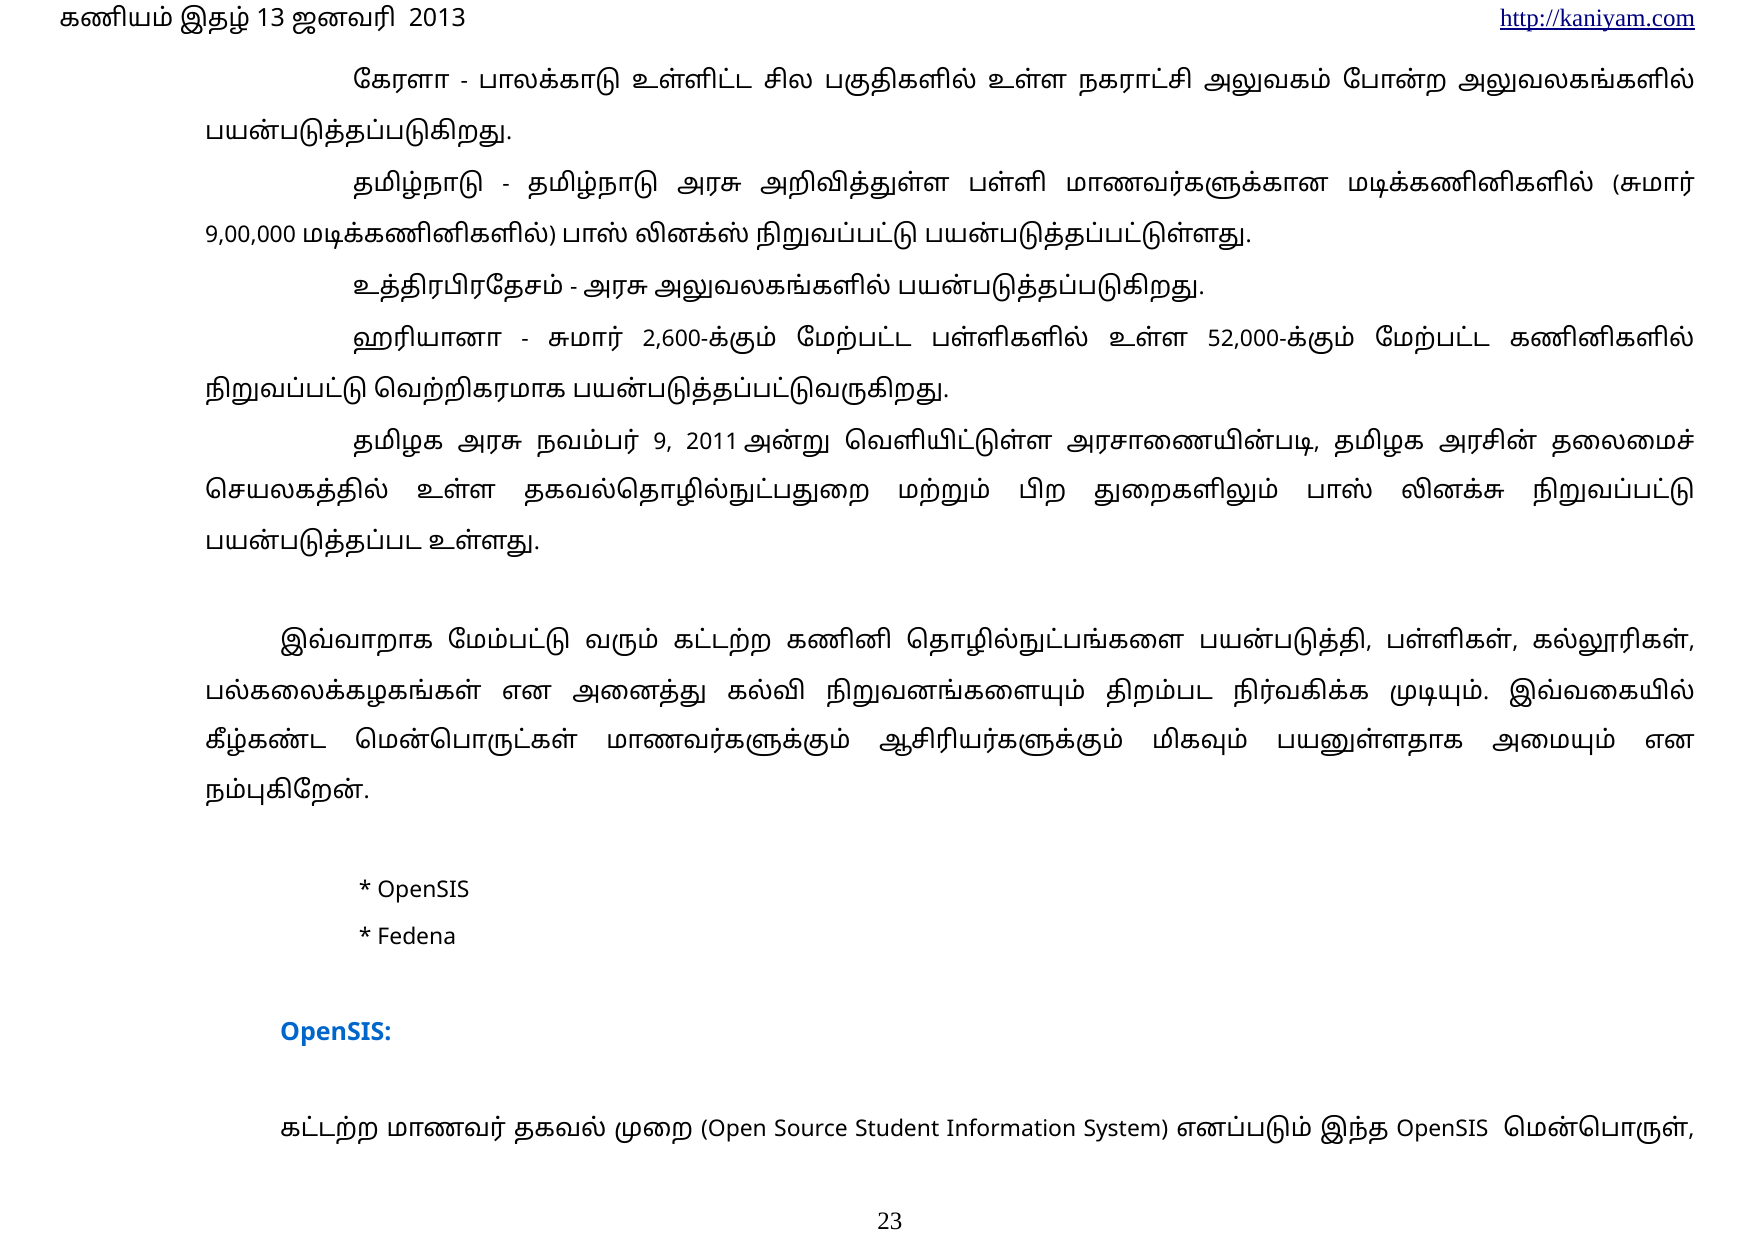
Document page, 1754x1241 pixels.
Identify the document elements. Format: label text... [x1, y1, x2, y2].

text இவ்வாறாக மேம்பட்டு வரும் கட்டற்ற கணினி தொழில்நுட்பங்களை பயன்படுத்தி, பள்ளிகள், கல்லூரிகள், பல்கலைக்கழகங்கள் என அனைத்து கல்வி நிறுவனங்களையும் திறம்பட நிர்வகிக்க முடியும். இவ்வகையில் கீழ்கண்ட மென்பொருட்கள் மாணவர்களுக்கும் ஆசிரியர்களுக்கும் மிகவும் பயனுள்ளதாக அமையும் என நம்புகிறேன். [205, 624, 1695, 809]
text தமிழ்நாடு - தமிழ்நாடு அரசு அறிவித்துள்ள பள்ளி மாணவர்களுக்கான மடிக்கணினிகளில் (சுமார் 9,00,000 மடிக்கணினிகளில்) பாஸ் லினக்ஸ் நிறுவப்பட்டு பயன்படுத்தப்பட்டுள்ளது. [205, 167, 1695, 253]
text தமிழக அரசு நவம்பர் 9, 2011அன்று வெளியிட்டுள்ள அரசாணையின்படி, தமிழக அரசின் தலைமைச் செயலகத்தில் உள்ள தகவல்தொழில்நுட்பதுறை மற்றும் பிற துறைகளிலும் பாஸ் லினக்சு நிறுவப்பட்டு பயன்படுத்தப்பட உள்ளது. [205, 425, 1695, 559]
text கட்டற்ற மாணவர் தகவல் முறை (Open Source Student Information System) எனப்படும் இந்த OpenSIS மென்பொருள், [205, 1112, 1695, 1147]
text கேரளா - பாலக்காடு உள்ளிட்ட சில பகுதிகளில் உள்ள நகராட்சி அலுவகம் போன்ற அலுவலகங்களில் பயன்படுத்தப்படுகிறது. [205, 64, 1695, 150]
text * Fedena [205, 920, 1695, 951]
text OpenSIS: [205, 1014, 1695, 1048]
text ஹரியானா - சுமார் 2,600-க்கும் மேற்பட்ட பள்ளிகளில் உள்ள 52,000-க்கும் மேற்பட்ட கணினிகளில் நிறுவப்பட்டு வெற்றிகரமாக பயன்படுத்தப்பட்டுவருகிறது. [205, 322, 1695, 408]
text * OpenSIS [205, 873, 1695, 904]
text உத்திரபிரதேசம் - அரசு அலுவலகங்களில் பயன்படுத்தப்படுகிறது. [205, 270, 1695, 305]
